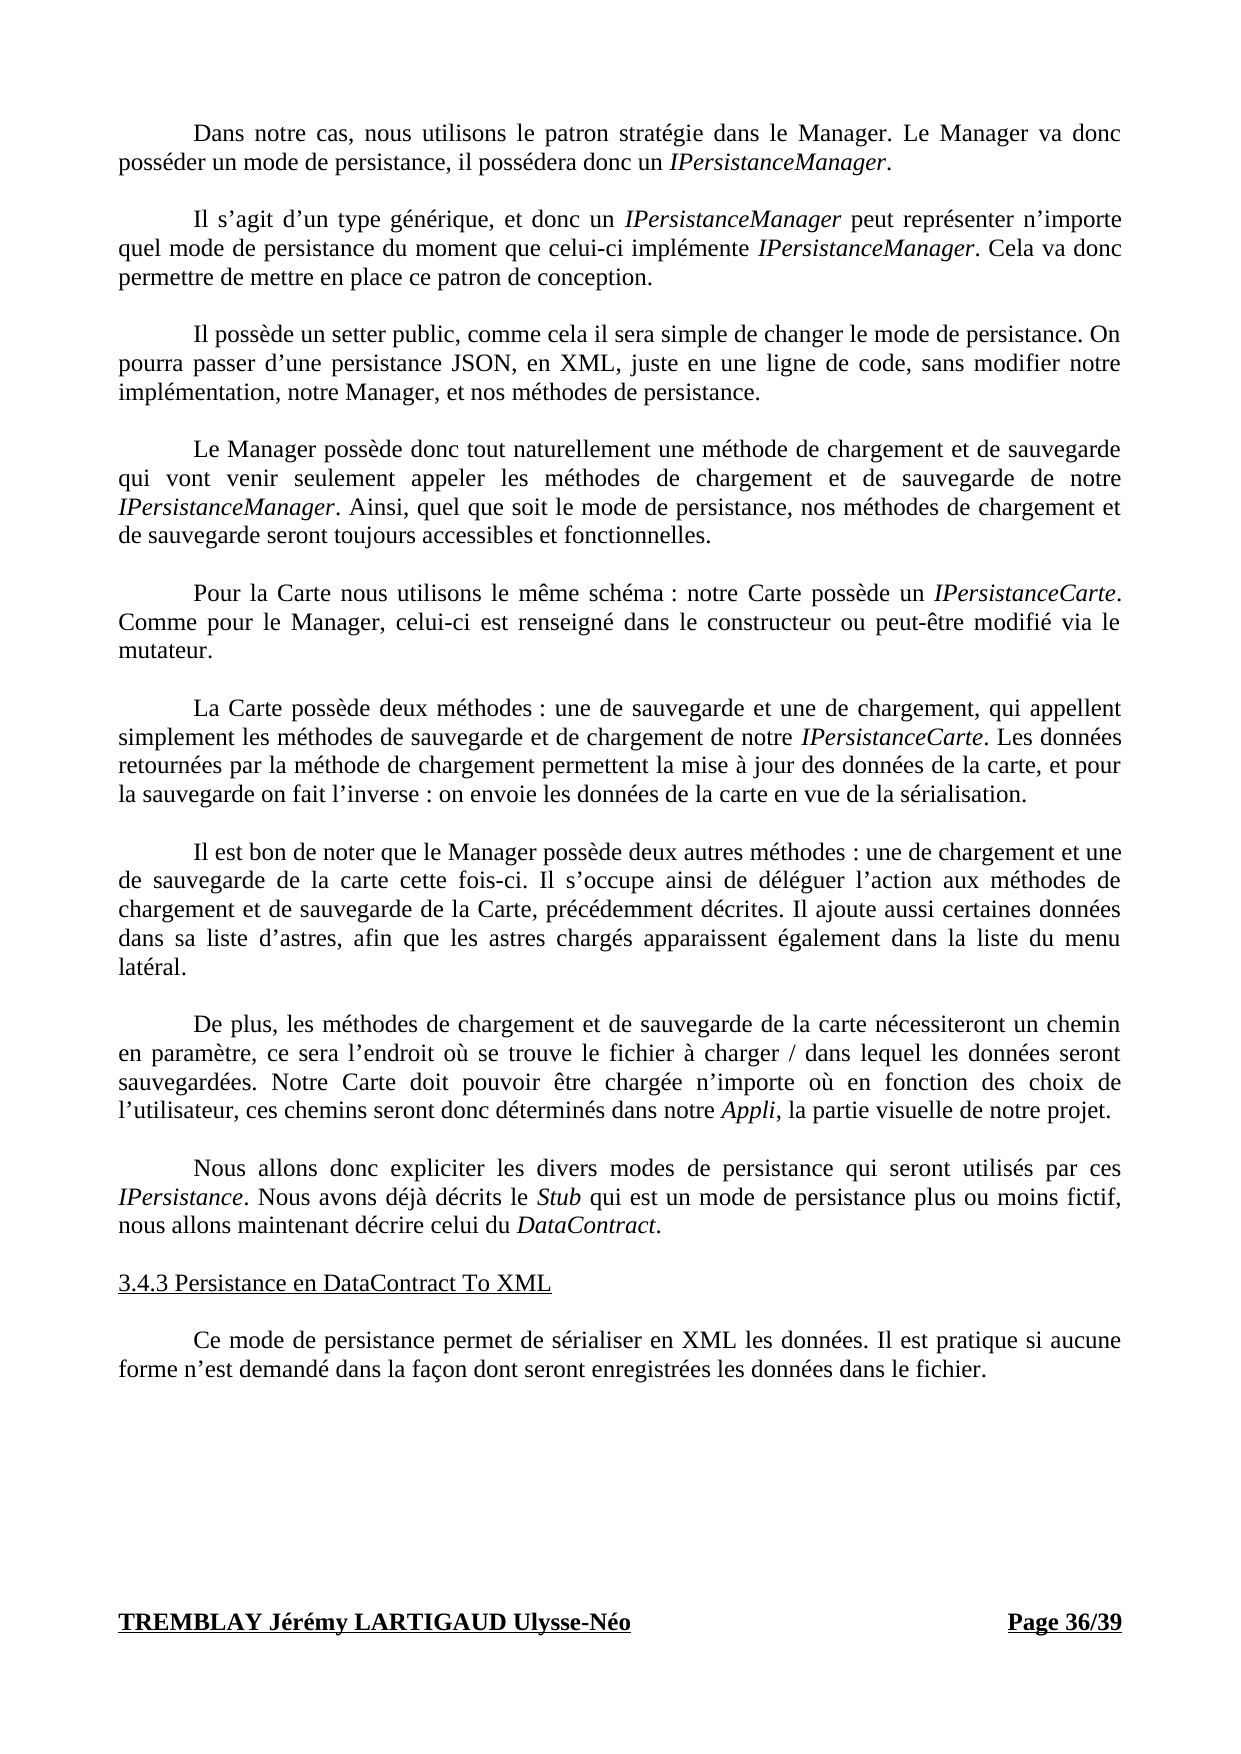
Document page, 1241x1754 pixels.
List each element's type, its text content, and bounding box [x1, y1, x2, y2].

text Il possède un setter public, comme cela il sera simple de changer le mode de persistance. On pourra passer d’une persistance JSON, en XML, juste en une ligne de code, sans modifier notre implémentation, notre Manager, et nos méthodes de persistance. [118, 319, 1122, 406]
text Dans notre cas, nous utilisons le patron stratégie dans le Manager. Le Manager va donc posséder un mode de persistance, il possédera donc un IPersistanceManager. [118, 118, 1122, 176]
text Ce mode de persistance permet de sérialiser en XML les données. Il est pratique si aucune forme n’est demandé dans la façon dont seront enregistrées les données dans le fichier. [118, 1326, 1122, 1383]
text 3.4.3 Persistance en DataContract To XML [118, 1268, 1122, 1297]
text Le Manager possède donc tout naturellement une méthode de chargement et de sauvegarde qui vont venir seulement appeler les méthodes de chargement et de sauvegarde de notre IPersistanceManager. Ainsi, quel que soit le mode de persistance, nos méthodes de chargement et de sauvegarde seront toujours accessibles et fonctionnelles. [118, 434, 1122, 549]
text Pour la Carte nous utilisons le même schéma : notre Carte possède un IPersistanceCarte. Comme pour le Manager, celui-ci est renseigné dans le constructeur ou peut-être modifié via le mutateur. [118, 578, 1122, 664]
text Nous allons donc expliciter les divers modes de persistance qui seront utilisés par ces IPersistance. Nous avons déjà décrits le Stub qui est un mode de persistance plus ou moins fictif, nous allons maintenant décrire celui du DataContract. [118, 1153, 1122, 1239]
text Il est bon de noter que le Manager possède deux autres méthodes : une de chargement et une de sauvegarde de la carte cette fois-ci. Il s’occupe ainsi de déléguer l’action aux méthodes de chargement et de sauvegarde de la Carte, précédemment décrites. Il ajoute aussi certaines données dans sa liste d’astres, afin que les astres chargés apparaissent également dans la liste du menu latéral. [118, 837, 1122, 981]
text De plus, les méthodes de chargement et de sauvegarde de la carte nécessiteront un chemin en paramètre, ce sera l’endroit où se trouve le fichier à charger / dans lequel les données seront sauvegardées. Notre Carte doit pouvoir être chargée n’importe où en fonction des choix de l’utilisateur, ces chemins seront donc déterminés dans notre Appli, la partie visuelle de notre projet. [118, 1009, 1122, 1124]
text La Carte possède deux méthodes : une de sauvegarde et une de chargement, qui appellent simplement les méthodes de sauvegarde et de chargement de notre IPersistanceCarte. Les données retournées par la méthode de chargement permettent la mise à jour des données de la carte, et pour la sauvegarde on fait l’inverse : on envoie les données de la carte en vue de la sérialisation. [118, 693, 1122, 808]
text Il s’agit d’un type générique, et donc un IPersistanceManager peut représenter n’importe quel mode de persistance du moment que celui-ci implémente IPersistanceManager. Cela va donc permettre de mettre en place ce patron de conception. [118, 204, 1122, 291]
